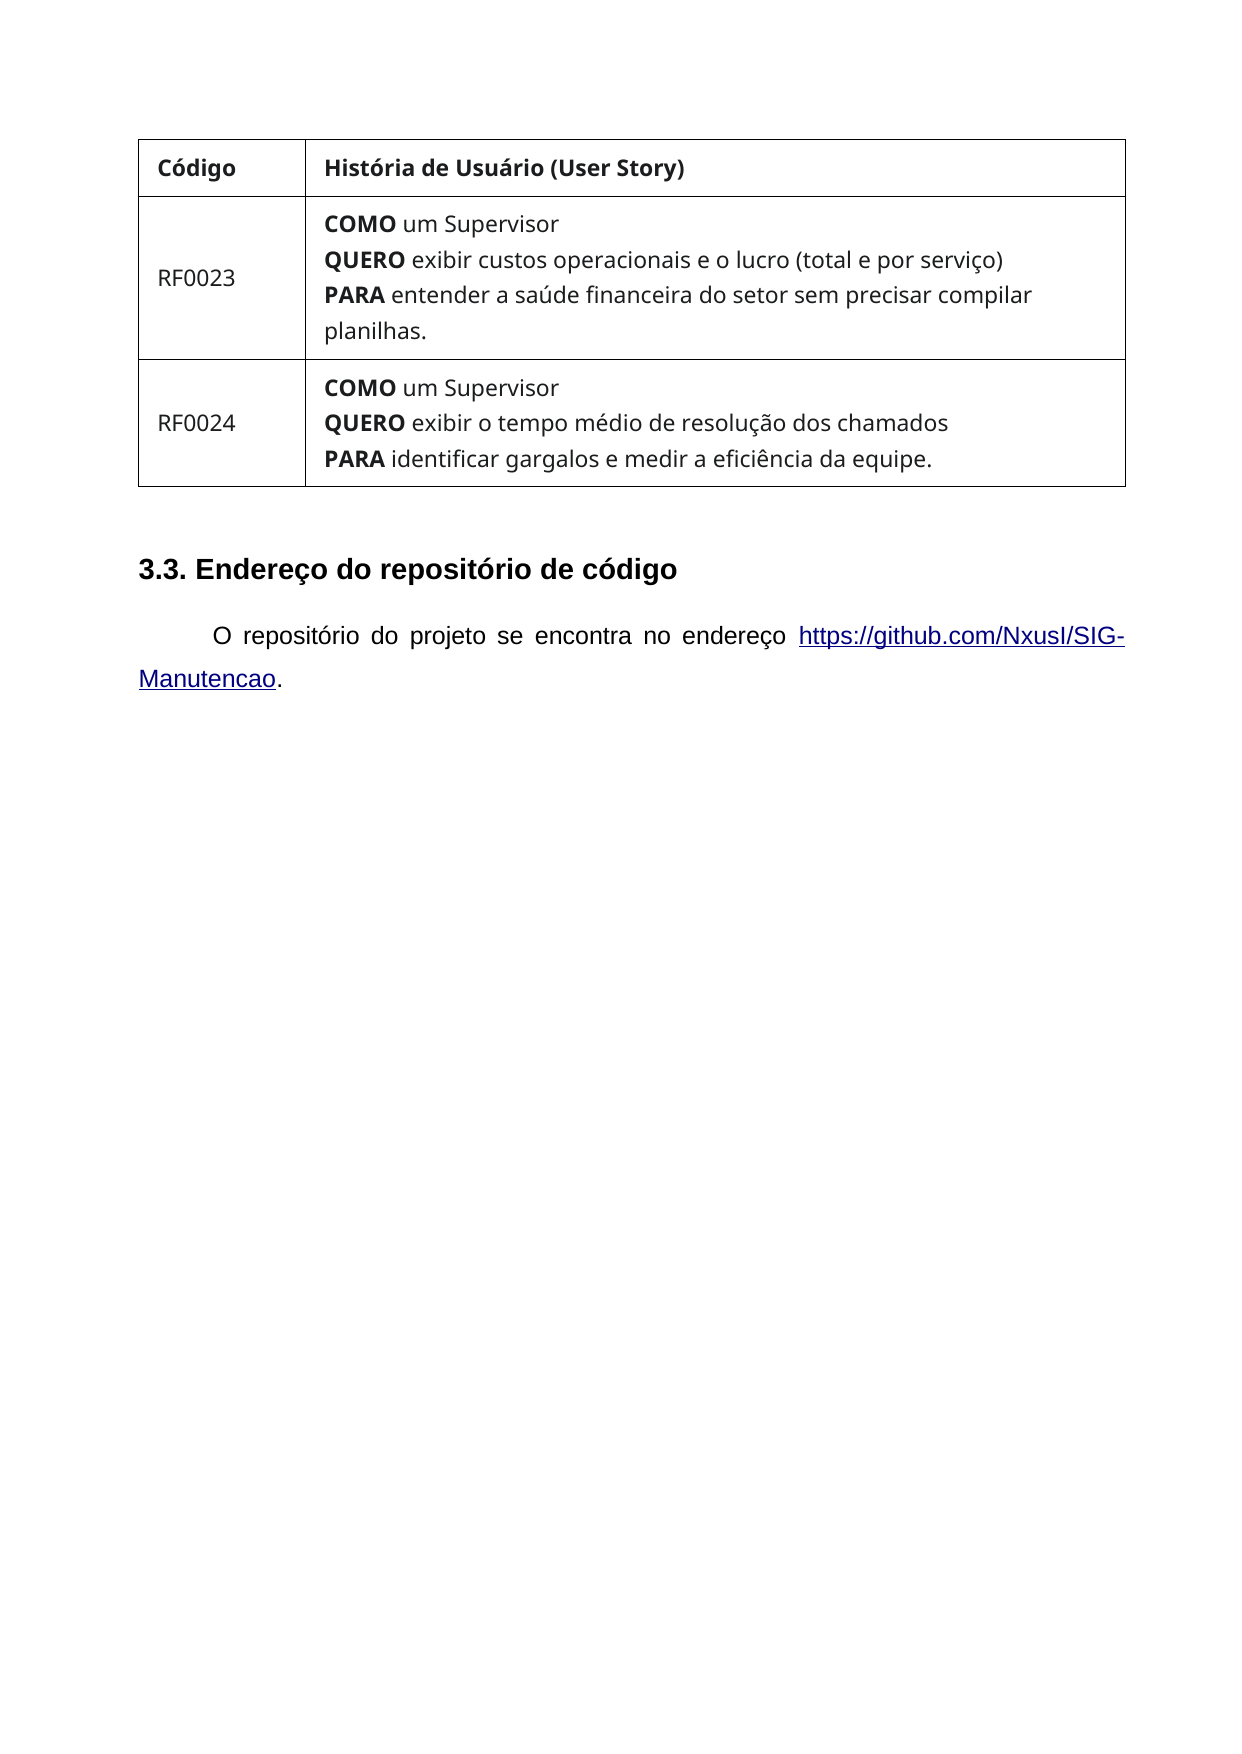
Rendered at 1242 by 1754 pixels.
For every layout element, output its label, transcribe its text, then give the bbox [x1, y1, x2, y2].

subtitle 3.3. Endereço do repositório de código [138, 552, 1125, 586]
table_cell COMO um Supervisor QUERO exibir o tempo médio de resolução dos chamados PARA identificar gargalos e medir a eficiência da equipe. [306, 360, 1125, 486]
table_cell COMO um Supervisor QUERO exibir custos operacionais e o lucro (total e por serviço) PARA entender a saúde financeira do setor sem precisar compilar planilhas. [306, 197, 1125, 359]
table_header Código [139, 140, 305, 196]
table_cell RF0024 [139, 360, 305, 486]
table_cell RF0023 [139, 197, 305, 359]
text O repositório do projeto se encontra no endereço https://github.com/NxusI/SIG-Manutencao. [138, 621, 1125, 693]
table_header História de Usuário (User Story) [306, 140, 1125, 196]
